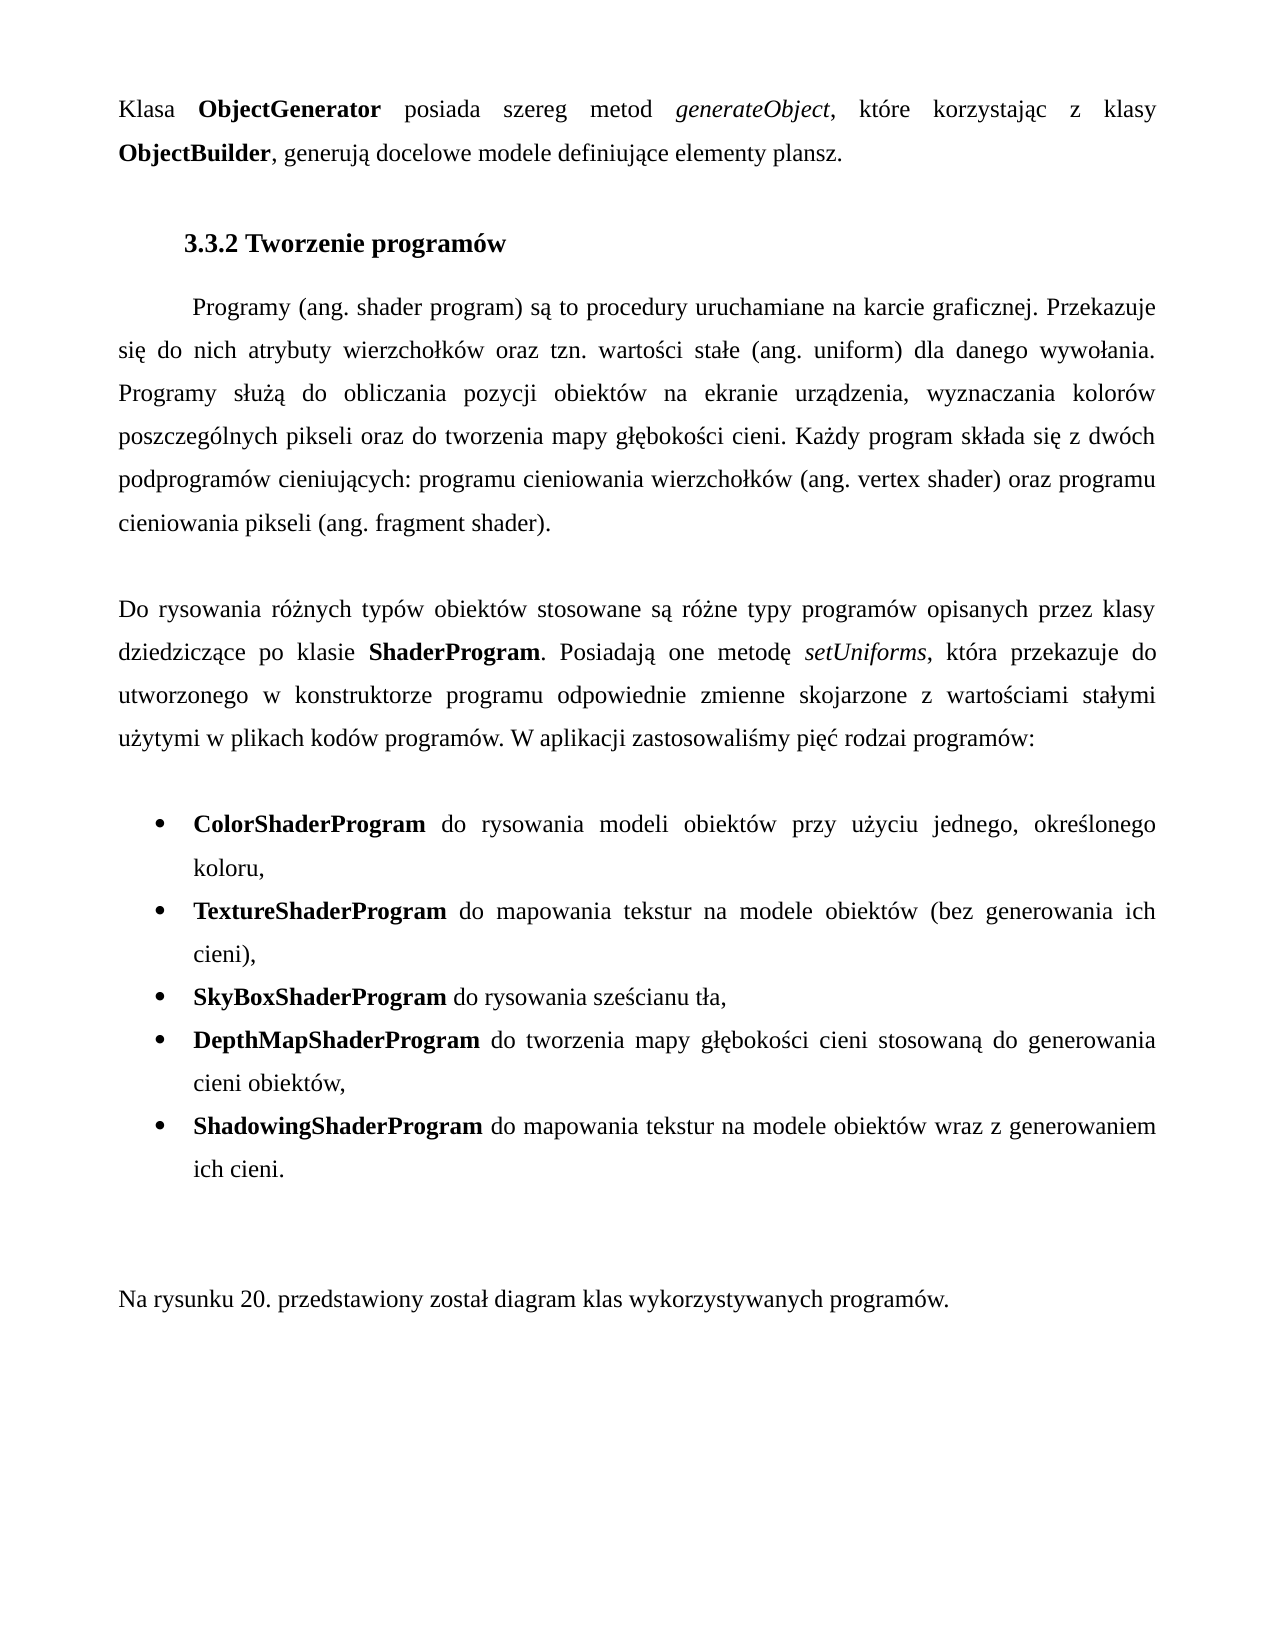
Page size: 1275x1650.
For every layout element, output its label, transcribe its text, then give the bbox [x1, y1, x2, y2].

list ShadowingShaderProgram do mapowania tekstur na modele obiektów wraz z generowaniem ich cieni. [156, 1111, 1157, 1183]
list TextureShaderProgram do mapowania tekstur na modele obiektów (bez generowania ich cieni), [156, 896, 1157, 968]
text Do rysowania różnych typów obiektów stosowane są różne typy programów opisanych przez klasy dziedziczące po klasie ShaderProgram. Posiadają one metodę setUniforms, która przekazuje do utworzonego w konstruktorze programu odpowiednie zmienne skojarzone z wartościami stałymi użytymi w plikach kodów programów. W aplikacji zastosowaliśmy pięć rodzai programów: [118, 594, 1157, 752]
text Klasa ObjectGenerator posiada szereg metod generateObject, które korzystając z klasy ObjectBuilder, generują docelowe modele definiujące elementy plansz. [118, 94, 1157, 166]
list SkyBoxShaderProgram do rysowania sześcianu tła, [156, 982, 1157, 1011]
text Programy (ang. shader program) są to procedury uruchamiane na karcie graficznej. Przekazuje się do nich atrybuty wierzchołków oraz tzn. wartości stałe (ang. uniform) dla danego wywołania. Programy służą do obliczania pozycji obiektów na ekranie urządzenia, wyznaczania kolorów poszczególnych pikseli oraz do tworzenia mapy głębokości cieni. Każdy program składa się z dwóch podprogramów cieniujących: programu cieniowania wierzchołków (ang. vertex shader) oraz programu cieniowania pikseli (ang. fragment shader). [118, 292, 1157, 536]
subtitle Tworzenie programów [177, 227, 1157, 258]
list DepthMapShaderProgram do tworzenia mapy głębokości cieni stosowaną do generowania cieni obiektów, [156, 1025, 1157, 1097]
text Na rysunku 20. przedstawiony został diagram klas wykorzystywanych programów. [118, 1284, 1157, 1313]
list ColorShaderProgram do rysowania modeli obiektów przy użyciu jednego, określonego koloru, [156, 809, 1157, 881]
